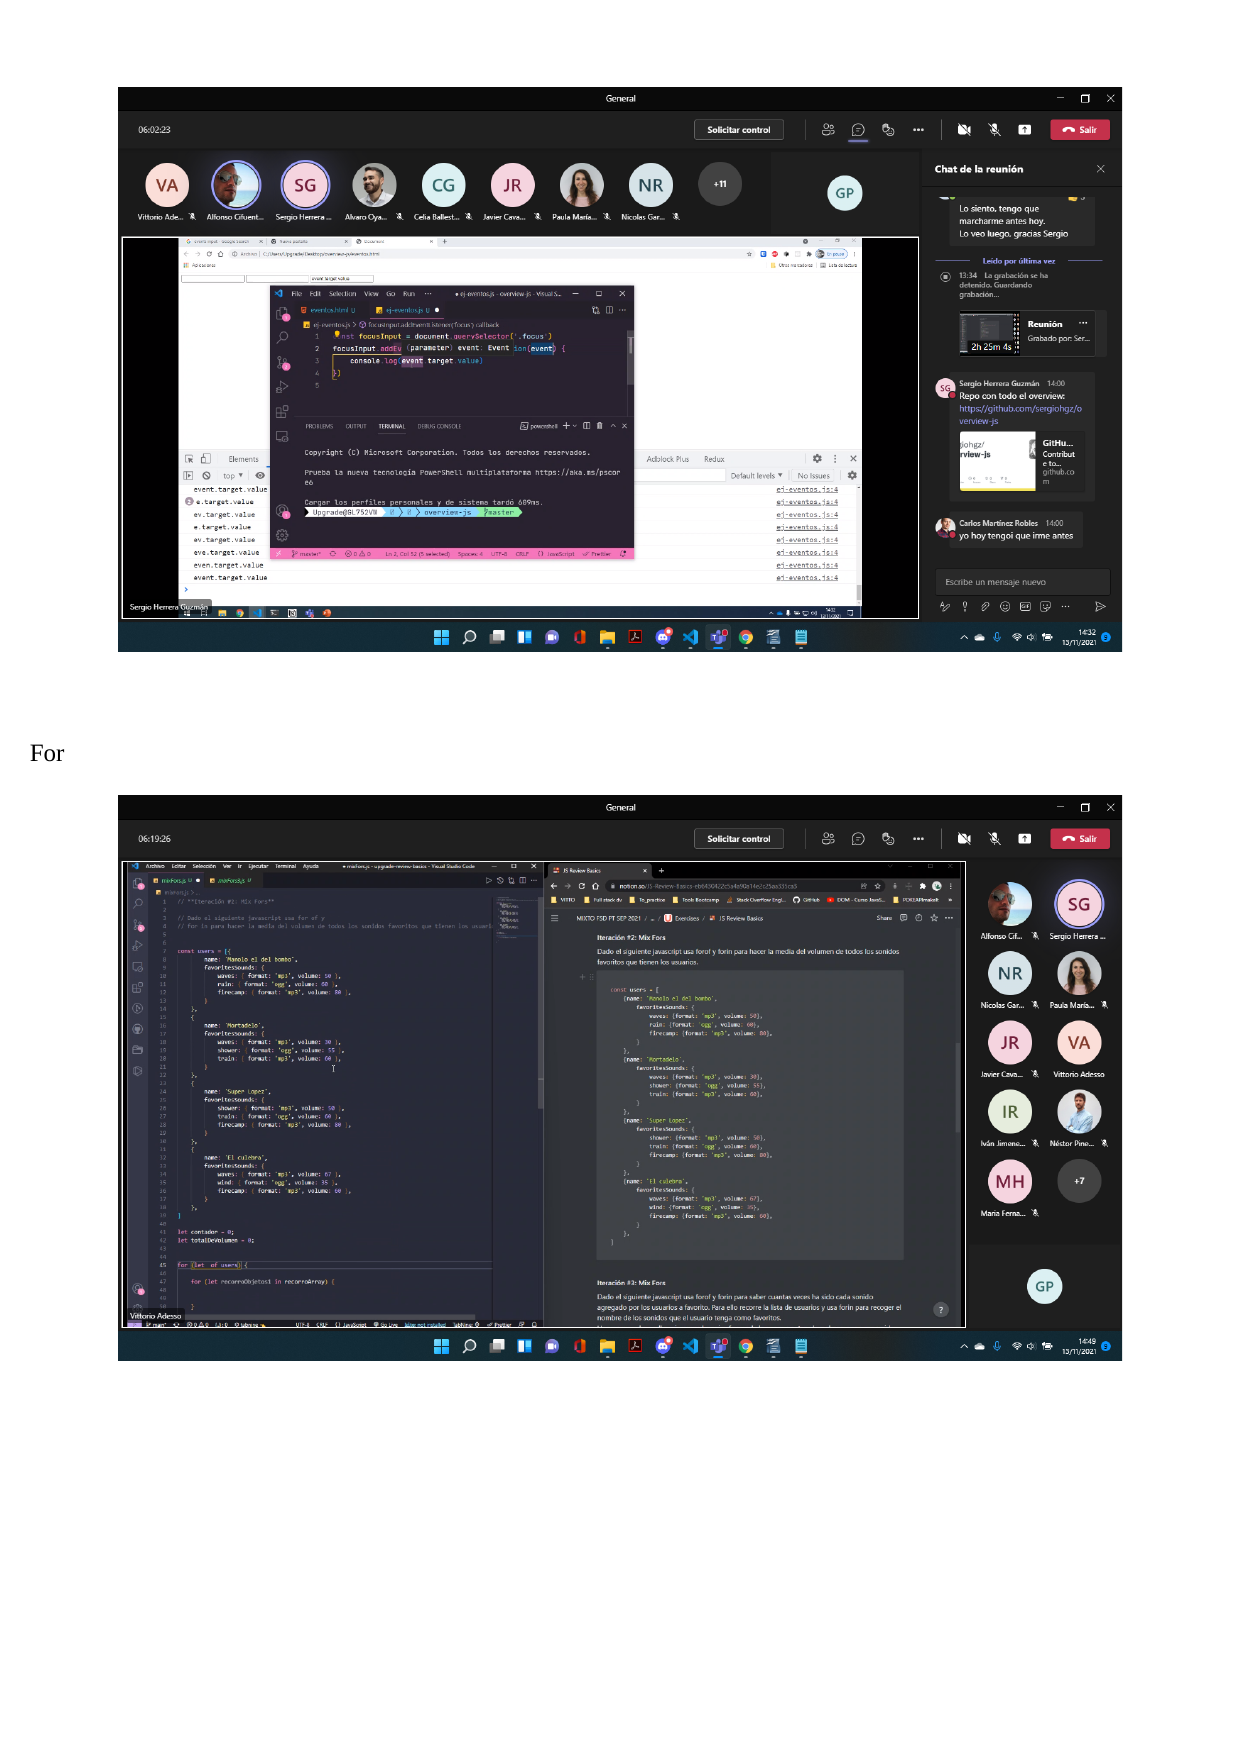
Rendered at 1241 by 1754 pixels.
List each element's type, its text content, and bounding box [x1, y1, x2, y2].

picture [118, 795, 1123, 1361]
text For [29, 738, 1211, 767]
picture [118, 87, 1123, 652]
